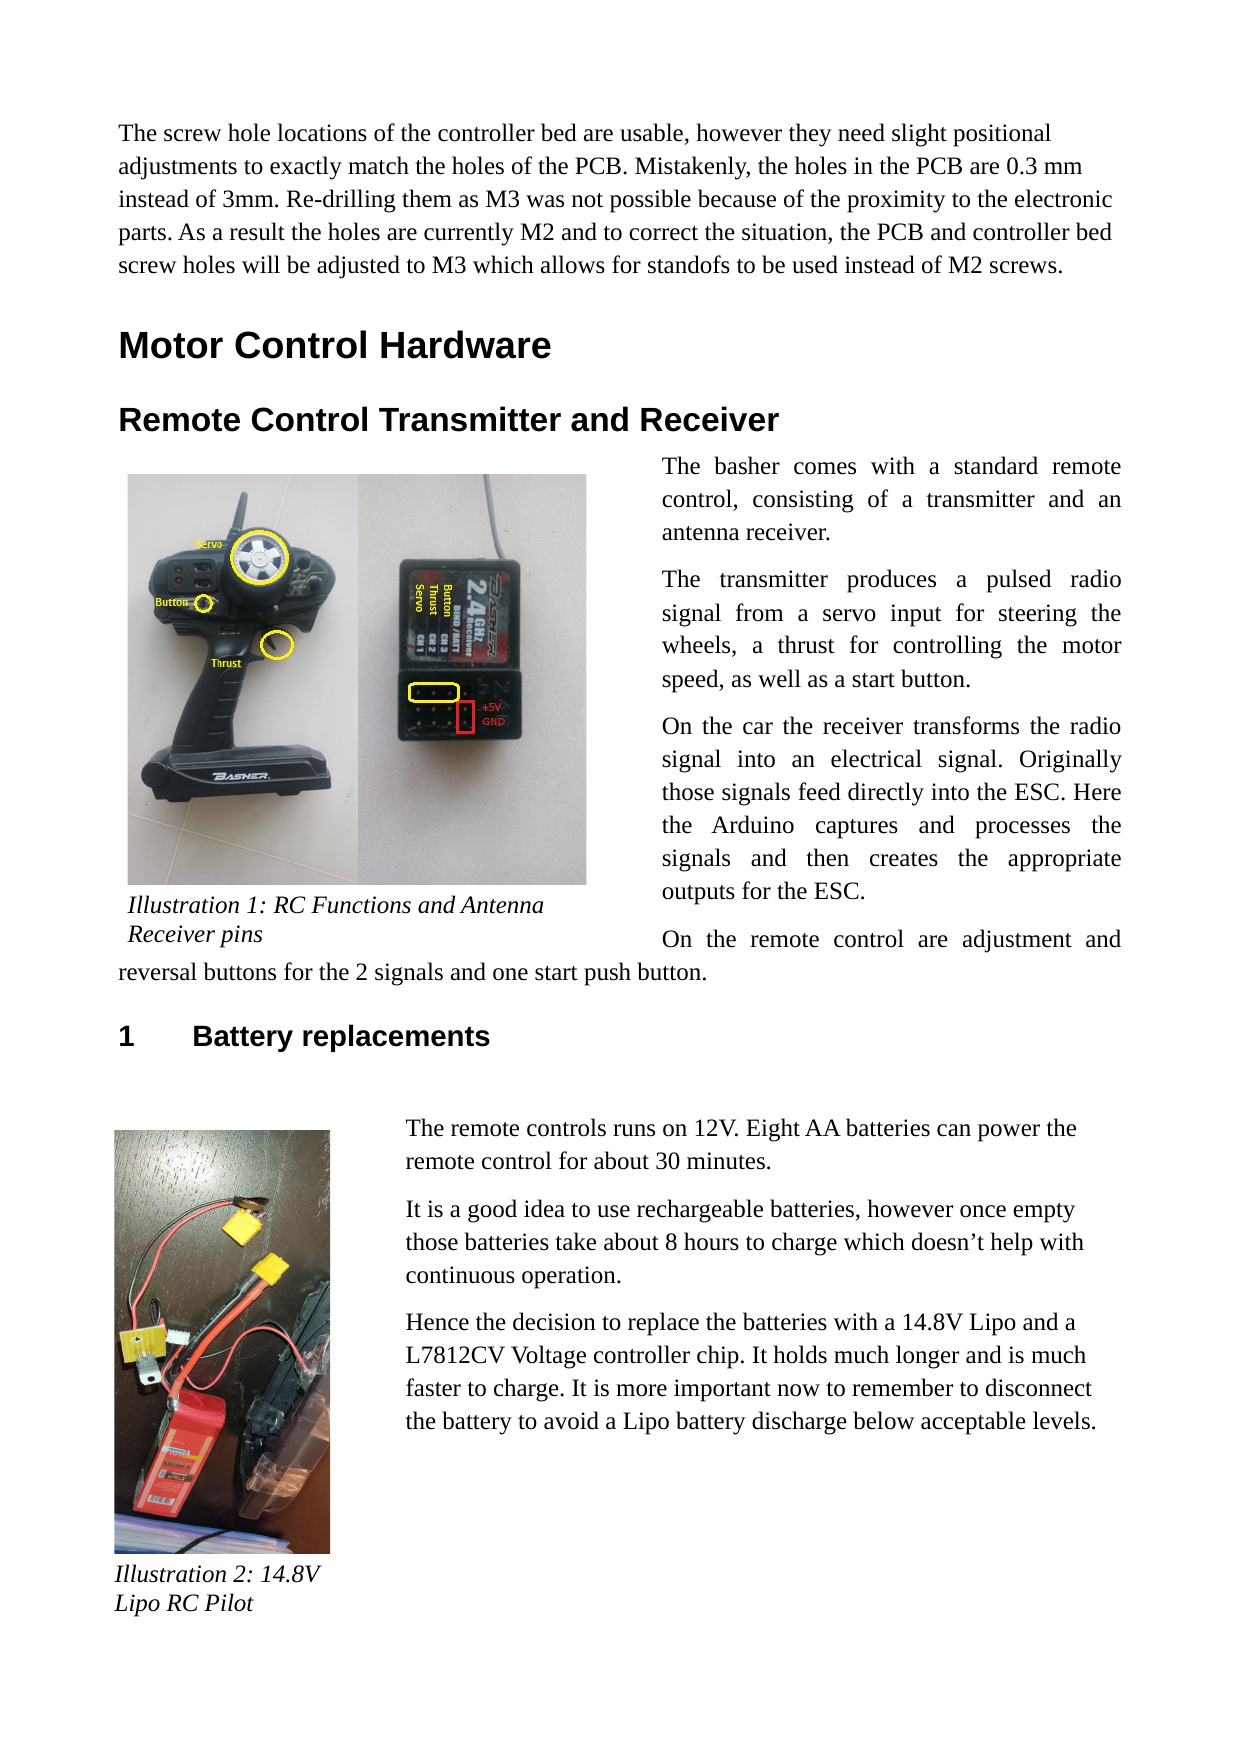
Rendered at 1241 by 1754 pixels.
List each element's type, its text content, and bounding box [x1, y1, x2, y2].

picture [127, 474, 587, 885]
text Illustration 1: RC Functions and Antenna Receiver pins [127, 885, 587, 948]
text It is a good idea to use rechargeable batteries, however once empty those batteries take about 8 hours to charge which doesn’t help with continuous operation. [331, 1194, 1122, 1288]
text The screw hole locations of the controller bed are usable, however they need slight positional adjustments to exactly match the holes of the PCB. Mistakenly, the holes in the PCB are 0.3 mm instead of 3mm. Re-drilling them as M3 was not possible because of the proximity to the electronic parts. As a result the holes are currently M2 and to correct the situation, the PCB and controller bed screw holes will be adjusted to M3 which allows for standofs to be used instead of M2 screws. [118, 118, 1122, 279]
text The transmitter produces a pulsed radio signal from a servo input for steering the wheels, a thrust for controlling the motor speed, as well as a start button. [587, 564, 1122, 692]
text On the remote control are adjustment and reversal buttons for the 2 signals and one start push button. [118, 924, 1122, 986]
subtitle Remote Control Transmitter and Receiver [118, 400, 1122, 438]
text On the car the receiver transforms the radio signal into an electrical signal. Originally those signals feed directly into the ESC. Here the Arduino captures and processes the signals and then creates the appropriate outputs for the ESC. [587, 711, 1122, 905]
text Illustration 2: 14.8V Lipo RC Pilot [114, 1554, 330, 1617]
text The basher comes with a standard remote control, consisting of a transmitter and an antenna receiver. [118, 451, 1122, 546]
text Hence the decision to replace the batteries with a 14.8V Lipo and a L7812CV Voltage controller chip. It holds much longer and is much faster to charge. It is more important now to remember to disconnect the battery to avoid a Lipo battery discharge below acceptable levels. [331, 1307, 1122, 1435]
subtitle Battery replacements [118, 1019, 1122, 1053]
picture [114, 1130, 331, 1554]
subtitle Motor Control Hardware [118, 323, 1122, 366]
text The remote controls runs on 12V. Eight AA batteries can power the remote control for about 30 minutes. [114, 1113, 1122, 1175]
